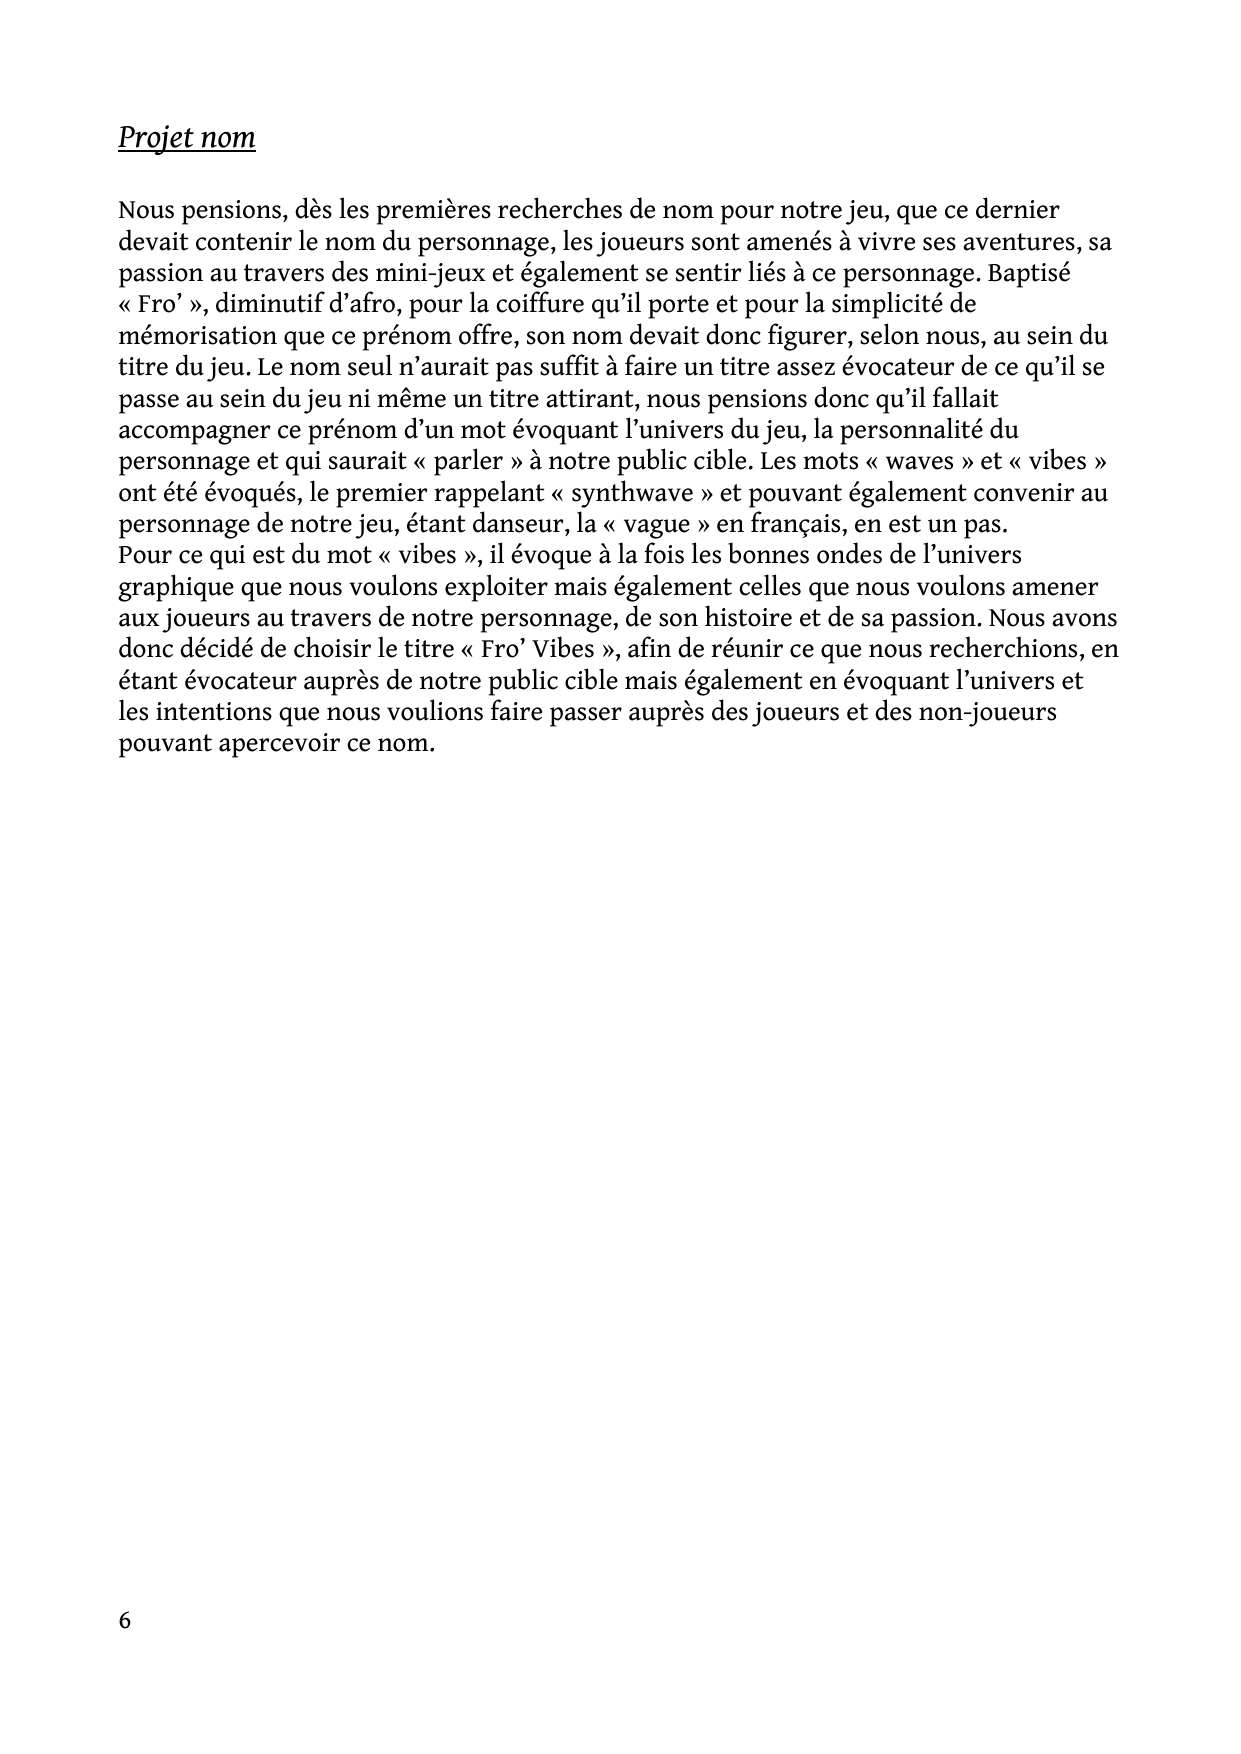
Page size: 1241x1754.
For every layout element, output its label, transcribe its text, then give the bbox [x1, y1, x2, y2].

text Nous pensions, dès les premières recherches de nom pour notre jeu, que ce dernier devait contenir le nom du personnage, les joueurs sont amenés à vivre ses aventures, sa passion au travers des mini-jeux et également se sentir liés à ce personnage. Baptisé « Fro’ », diminutif d’afro, pour la coiffure qu’il porte et pour la simplicité de mémorisation que ce prénom offre, son nom devait donc figurer, selon nous, au sein du titre du jeu. Le nom seul n’aurait pas suffit à faire un titre assez évocateur de ce qu’il se passe au sein du jeu ni même un titre attirant, nous pensions donc qu’il fallait accompagner ce prénom d’un mot évoquant l’univers du jeu, la personnalité du personnage et qui saurait « parler » à notre public cible. Les mots « waves » et « vibes » ont été évoqués, le premier rappelant « synthwave » et pouvant également convenir au personnage de notre jeu, étant danseur, la « vague » en français, en est un pas. [118, 195, 1122, 540]
text Pour ce qui est du mot « vibes », il évoque à la fois les bonnes ondes de l’univers graphique que nous voulons exploiter mais également celles que nous voulons amener aux joueurs au travers de notre personnage, de son histoire et de sa passion. Nous avons donc décidé de choisir le titre « Fro’ Vibes », afin de réunir ce que nous recherchions, en étant évocateur auprès de notre public cible mais également en évoquant l’univers et les intentions que nous voulions faire passer auprès des joueurs et des non-joueurs pouvant apercevoir ce nom. [118, 540, 1122, 759]
text Projet nom [118, 118, 1122, 157]
